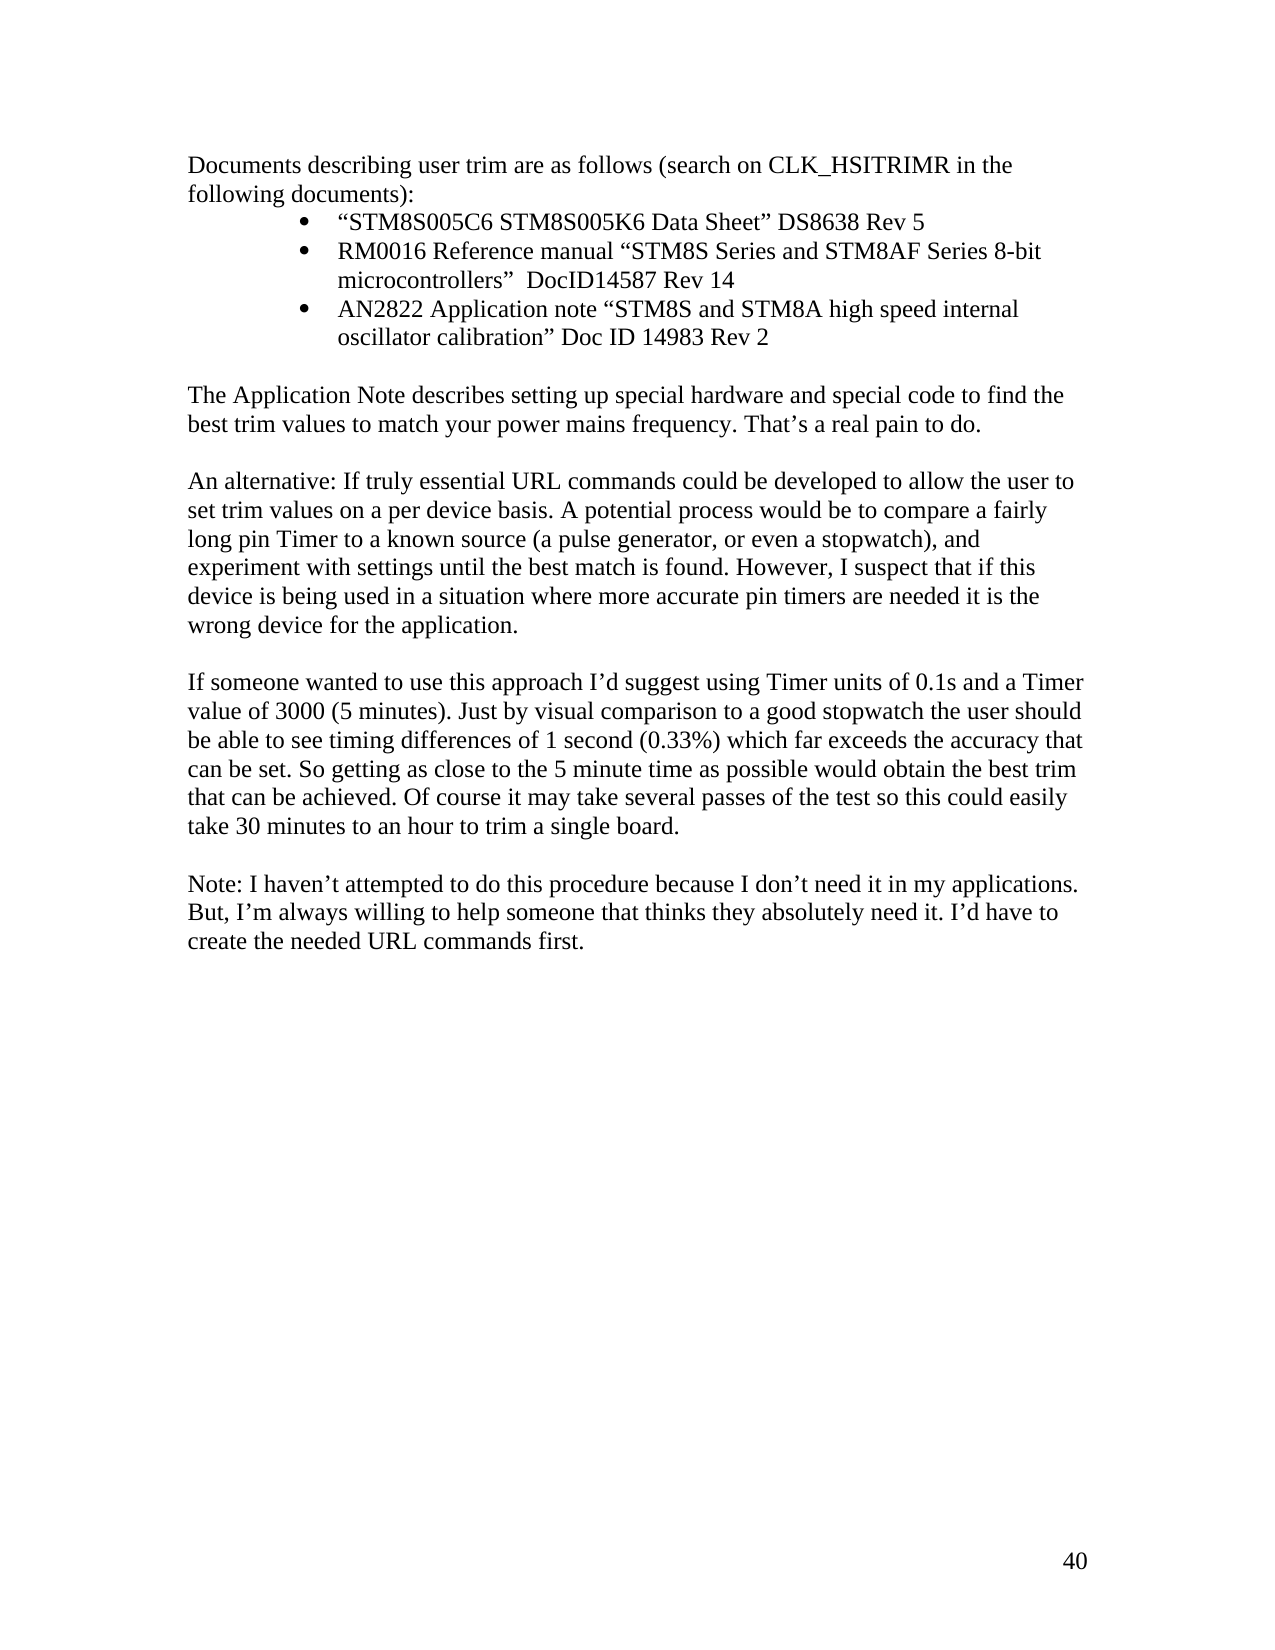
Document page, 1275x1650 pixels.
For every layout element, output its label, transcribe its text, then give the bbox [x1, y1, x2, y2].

list RM0016 Reference manual “STM8S Series and STM8AF Series 8-bit microcontrollers” DocID14587 Rev 14 [300, 236, 1087, 294]
text An alternative: If truly essential URL commands could be developed to allow the user to set trim values on a per device basis. A potential process would be to compare a fairly long pin Timer to a known source (a pulse generator, or even a stopwatch), and experiment with settings until the best match is found. However, I suspect that if this device is being used in a situation where more accurate pin timers are needed it is the wrong device for the application. [187, 466, 1087, 639]
text The Application Note describes setting up special hardware and special code to find the best trim values to match your power mains frequency. That’s a real pain to do. [187, 380, 1087, 437]
list “STM8S005C6 STM8S005K6 Data Sheet” DS8638 Rev 5 [300, 207, 1087, 236]
list AN2822 Application note “STM8S and STM8A high speed internal oscillator calibration” Doc ID 14983 Rev 2 [300, 294, 1087, 351]
text Note: I haven’t attempted to do this procedure because I don’t need it in my applications. But, I’m always willing to help someone that thinks they absolutely need it. I’d have to create the needed URL commands first. [187, 869, 1087, 955]
text If someone wanted to use this approach I’d suggest using Timer units of 0.1s and a Timer value of 3000 (5 minutes). Just by visual comparison to a good stopwatch the user should be able to see timing differences of 1 second (0.33%) which far exceeds the accuracy that can be set. So getting as close to the 5 minute time as possible would obtain the best trim that can be achieved. Of course it may take several passes of the test so this could easily take 30 minutes to an hour to trim a single board. [187, 667, 1087, 840]
text Documents describing user trim are as follows (search on CLK_HSITRIMR in the following documents): [187, 150, 1087, 207]
